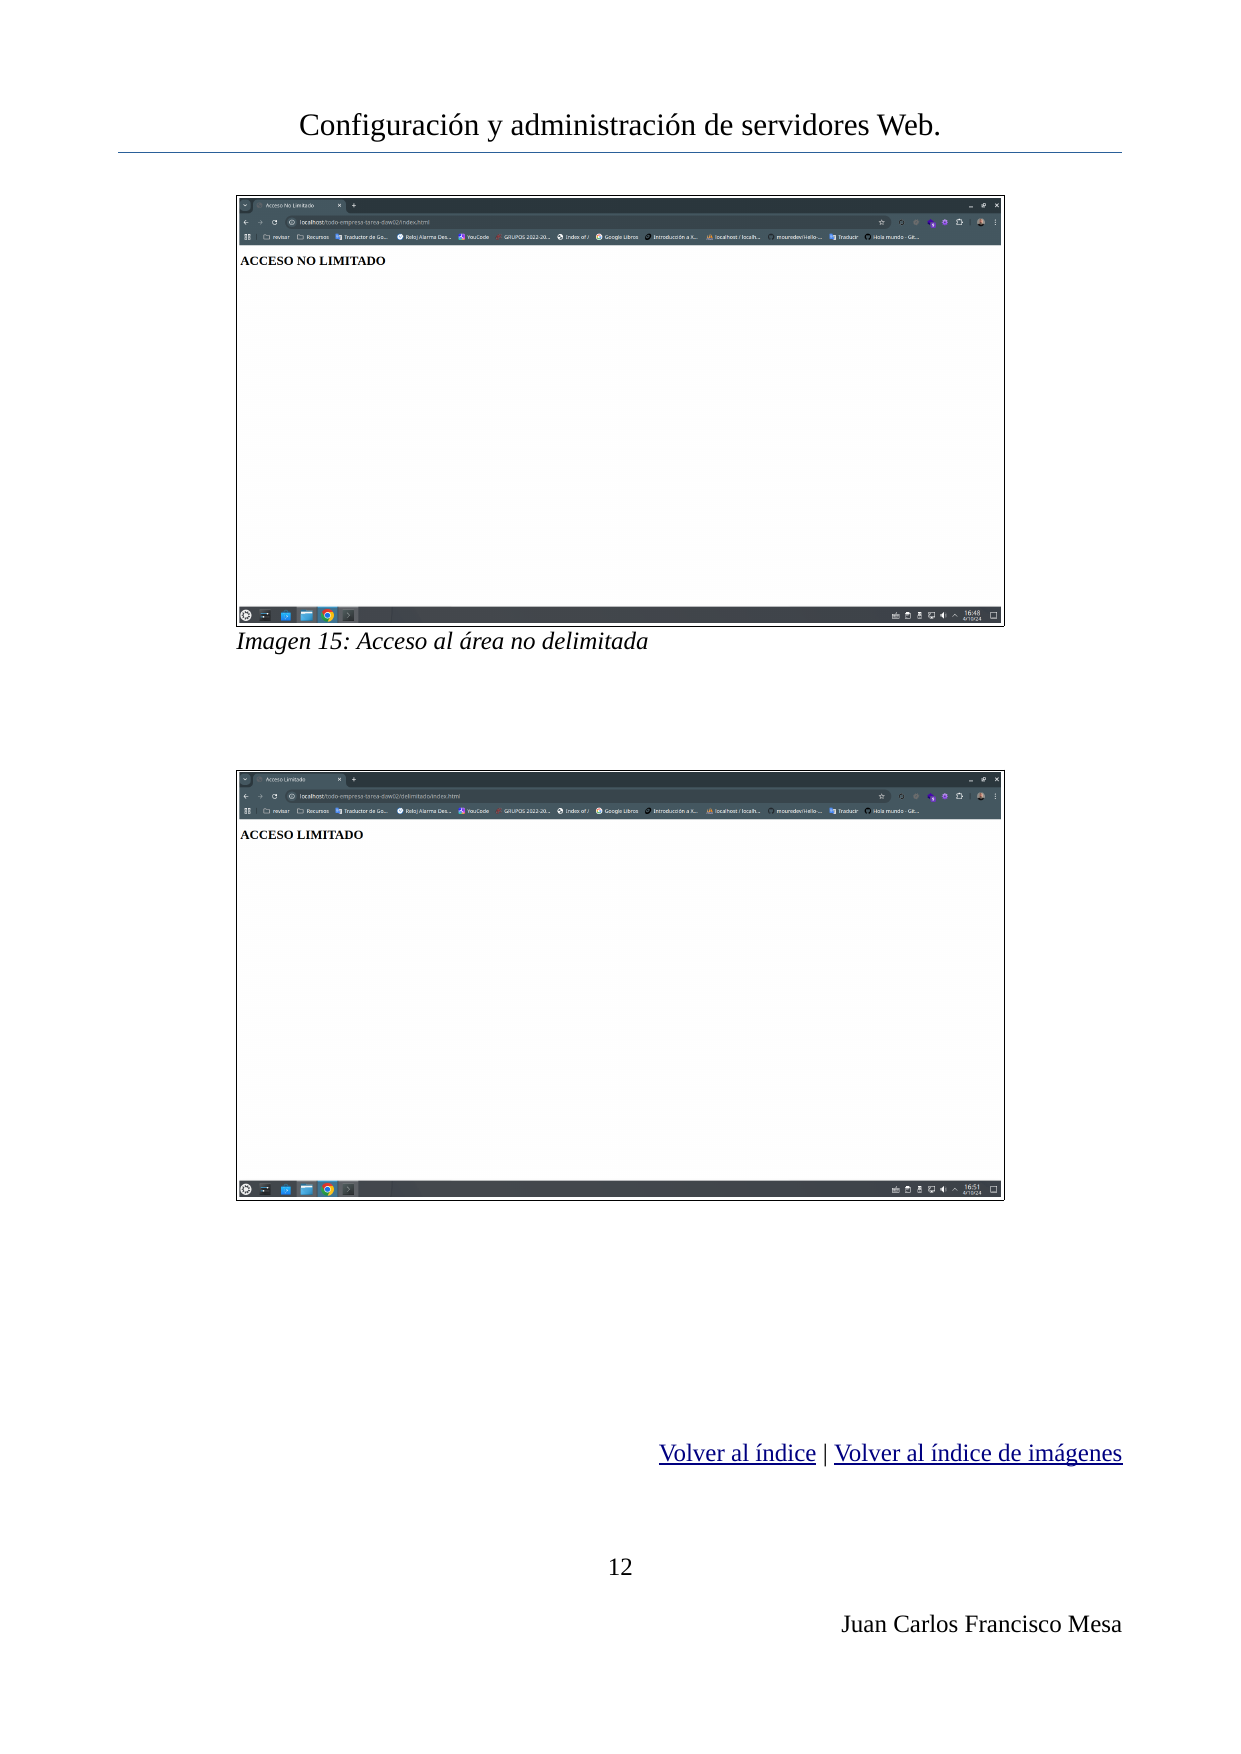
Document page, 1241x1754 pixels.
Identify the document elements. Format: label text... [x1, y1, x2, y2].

text [237, 196, 1004, 626]
text Volver al índice | Volver al índice de imágenes [118, 1438, 1122, 1467]
picture [239, 198, 1001, 623]
picture [239, 772, 1001, 1197]
text Imagen 15: Acceso al área no delimitada [236, 627, 1004, 654]
